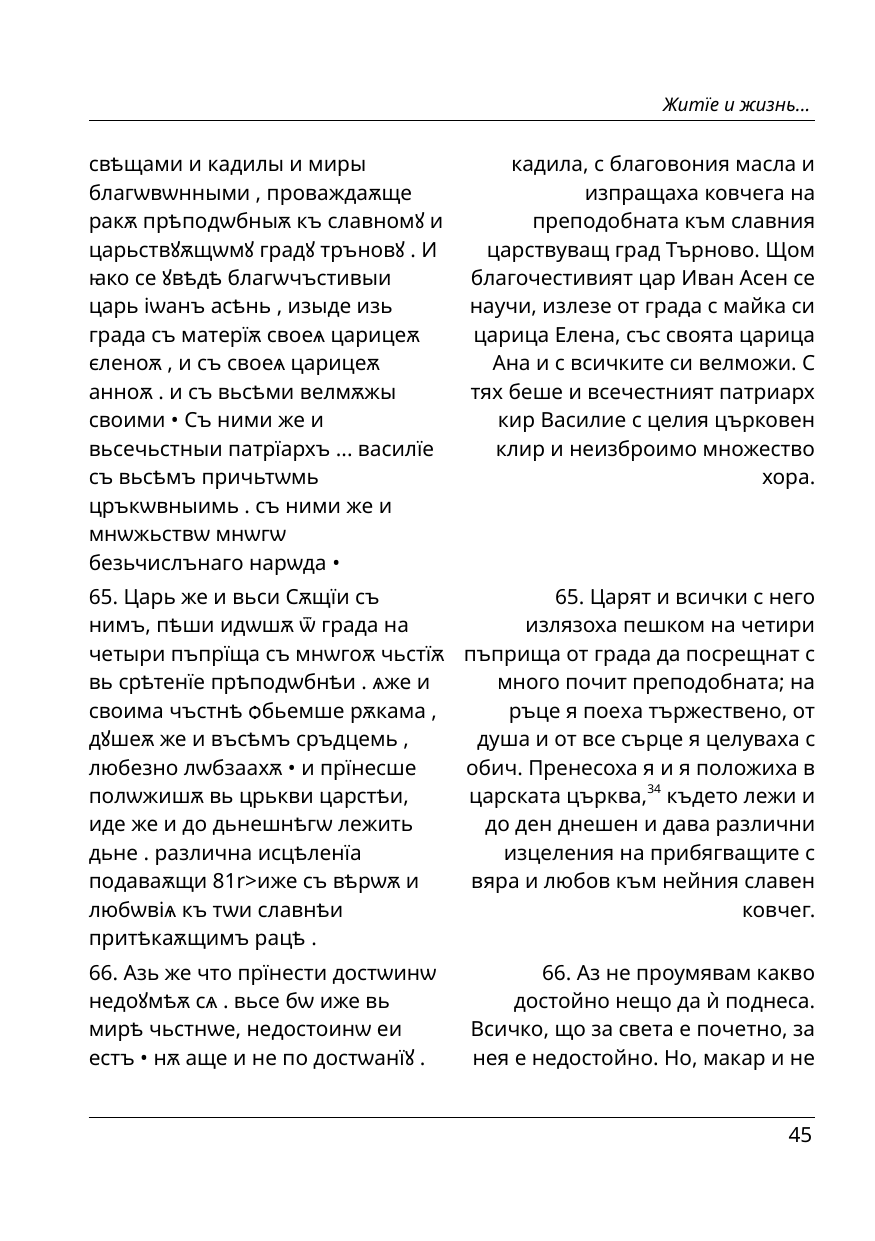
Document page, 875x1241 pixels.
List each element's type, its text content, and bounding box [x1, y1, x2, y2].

table_cell кадила, с благовония масла и изпращаха ковчега на преподобната към славния царствуващ град Търново. Щом благочестивият цар Иван Асен се научи, излезе от града с майка си царица Елена, със своята царица Ана и с всичките си велможи. С тях беше и всечестният патриарх кир Василие с целия църковен клир и неизброимо множество хора. [452, 150, 815, 582]
table_cell 66. Аз не проумявам какво достойно нещо да ѝ поднеса. Всичко, що за света е почетно, за нея е недостойно. Но, макар и не [452, 958, 815, 1071]
table_cell 65. Царь же и вьси Сѫщїи съ нимъ, пѣши идѡшѫ ѿ града на четыри пъпрїща съ мнѡгоѫ чьстїѫ вь срѣтенїе прѣподѡбнѣи . ѧже и своима чъстнѣ ѻбьемше рѫкама , дꙋшеѫ же и въсѣмъ сръдцемь , любезно лѡбзаахѫ • и прїнесше полѡжишѫ вь црькви царстѣи, иде же и до дьнешнѣгѡ лежить дьне . различна исцѣленїа подаваѫщи 81r>иже съ вѣрѡѫ и любѡві̇ѧ къ тѡи славнѣи притѣкаѫщимъ рацѣ . [89, 582, 452, 958]
table_cell 66. Азь же что прїнести достѡинѡ недоꙋмѣѫ сѧ . вьсе бѡ иже вь мирѣ чьстнѡе, недостоинѡ еи естъ • нѫ аще и не по достѡанїꙋ . [89, 958, 452, 1071]
table_cell свѣщами и кадилы и миры благѡвѡнными , проваждаѫще ракѫ прѣподѡбныѫ къ славномꙋ и царьствꙋѫщѡмꙋ градꙋ тръновꙋ . И ꙗко се ꙋвѣдѣ благѡчъстивыи царь іѡанъ асѣнь , изыде изь града съ матерїѫ своеѧ царицеѫ єленоѫ , и съ своеѧ царицеѫ анноѫ . и съ вьсѣми велмѫжы своими • Съ ними же и вьсечьстныи патрїархъ ... василїе съ вьсѣмъ причьтѡмь цръкѡвныимь . съ ними же и мнѡжьствѡ мнѡгѡ безьчислънаго нарѡда • [89, 150, 452, 582]
table_cell 65. Царят и всички с него излязоха пешком на четири пъприща от града да посрещнат с много почит преподобната; на ръце я поеха тържествено, от душа и от все сърце я целуваха с обич. Пренесоха я и я положиха в царската църква,34 където лежи и до ден днешен и дава различни изцеления на прибягващите с вяра и любов към нейния славен ковчег. [452, 582, 815, 958]
